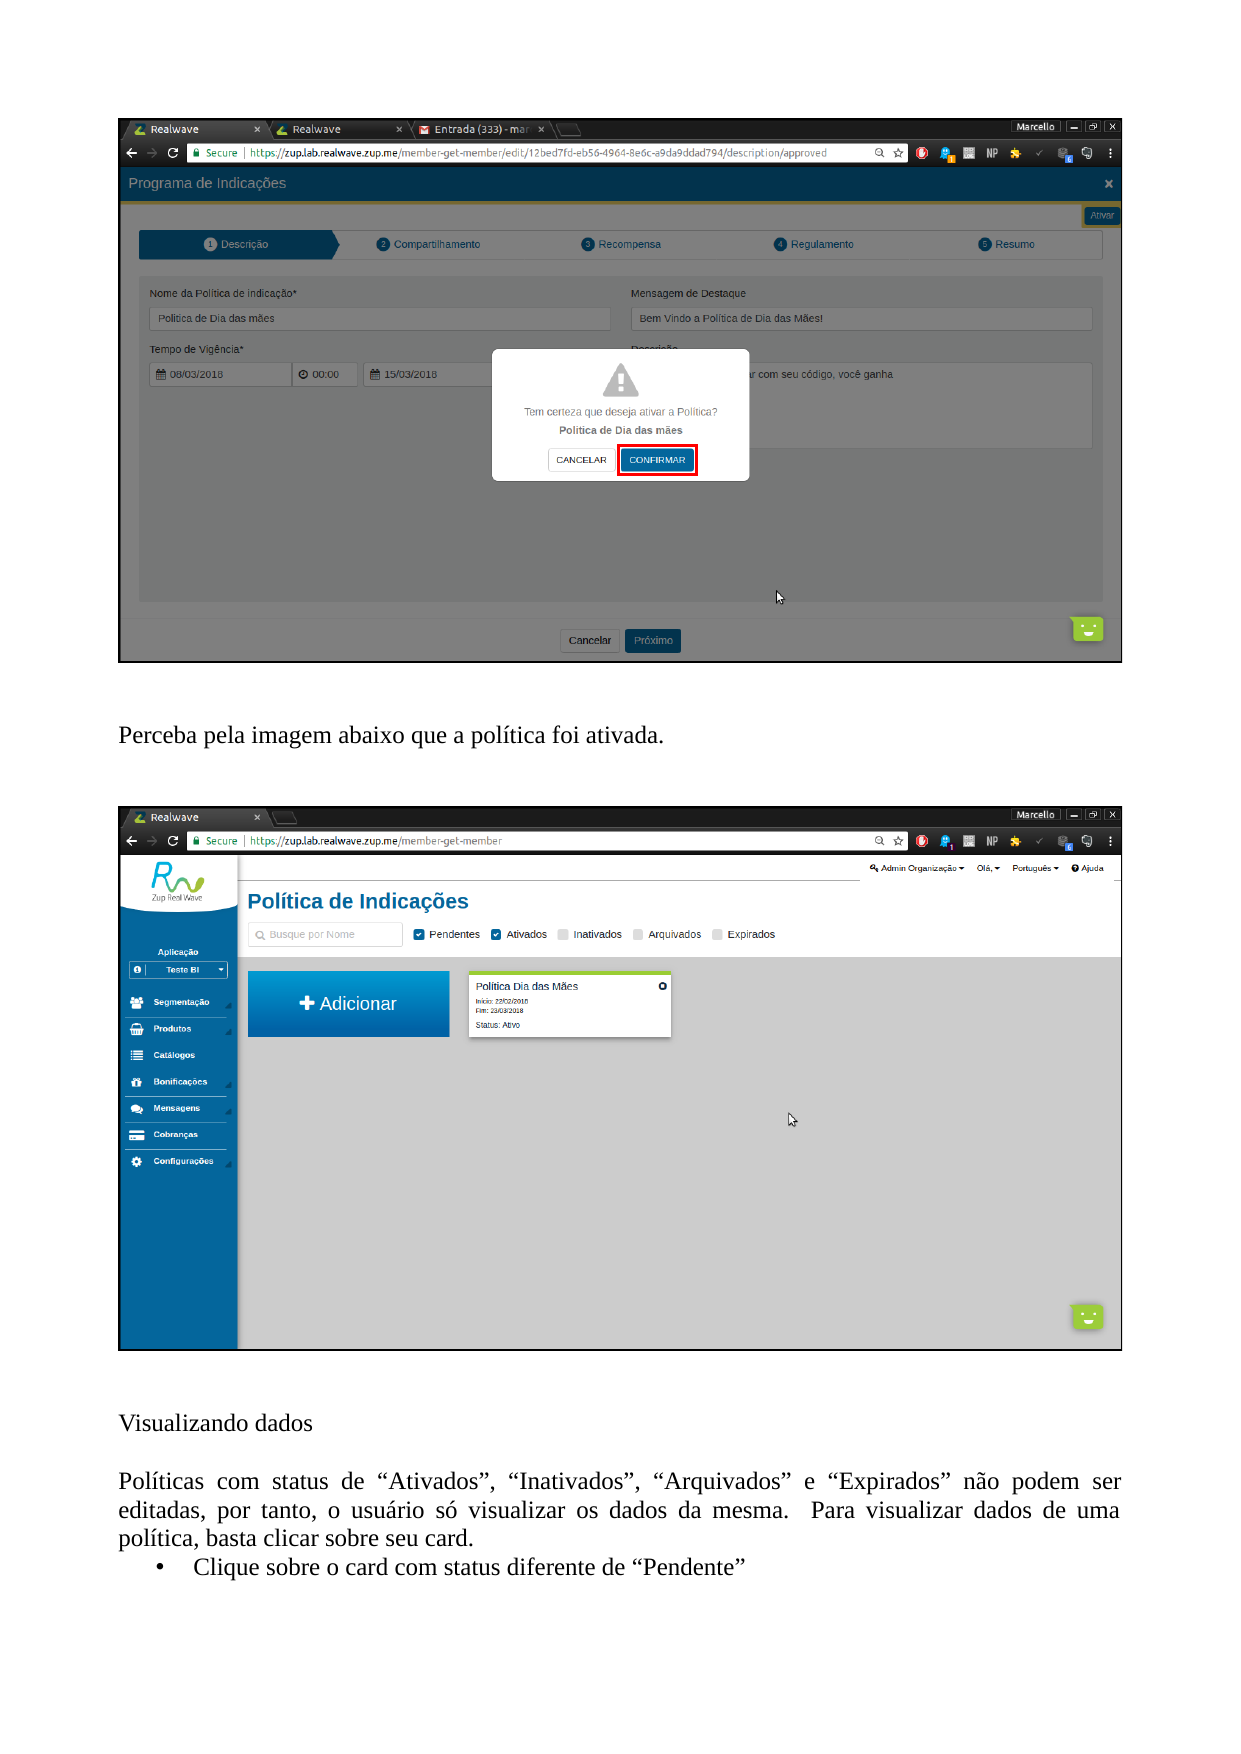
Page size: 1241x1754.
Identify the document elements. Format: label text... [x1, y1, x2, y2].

picture [118, 806, 1123, 1351]
picture [118, 118, 1123, 663]
text Visualizando dados [118, 1408, 1122, 1437]
list Clique sobre o card com status diferente de “Pendente” [156, 1552, 1122, 1581]
text Perceba pela imagem abaixo que a política foi ativada. [118, 720, 1122, 749]
text Políticas com status de “Ativados”, “Inativados”, “Arquivados” e “Expirados” não podem ser editadas, por tanto, o usuário só visualizar os dados da mesma. Para visualizar dados de uma política, basta clicar sobre seu card. [118, 1466, 1122, 1552]
